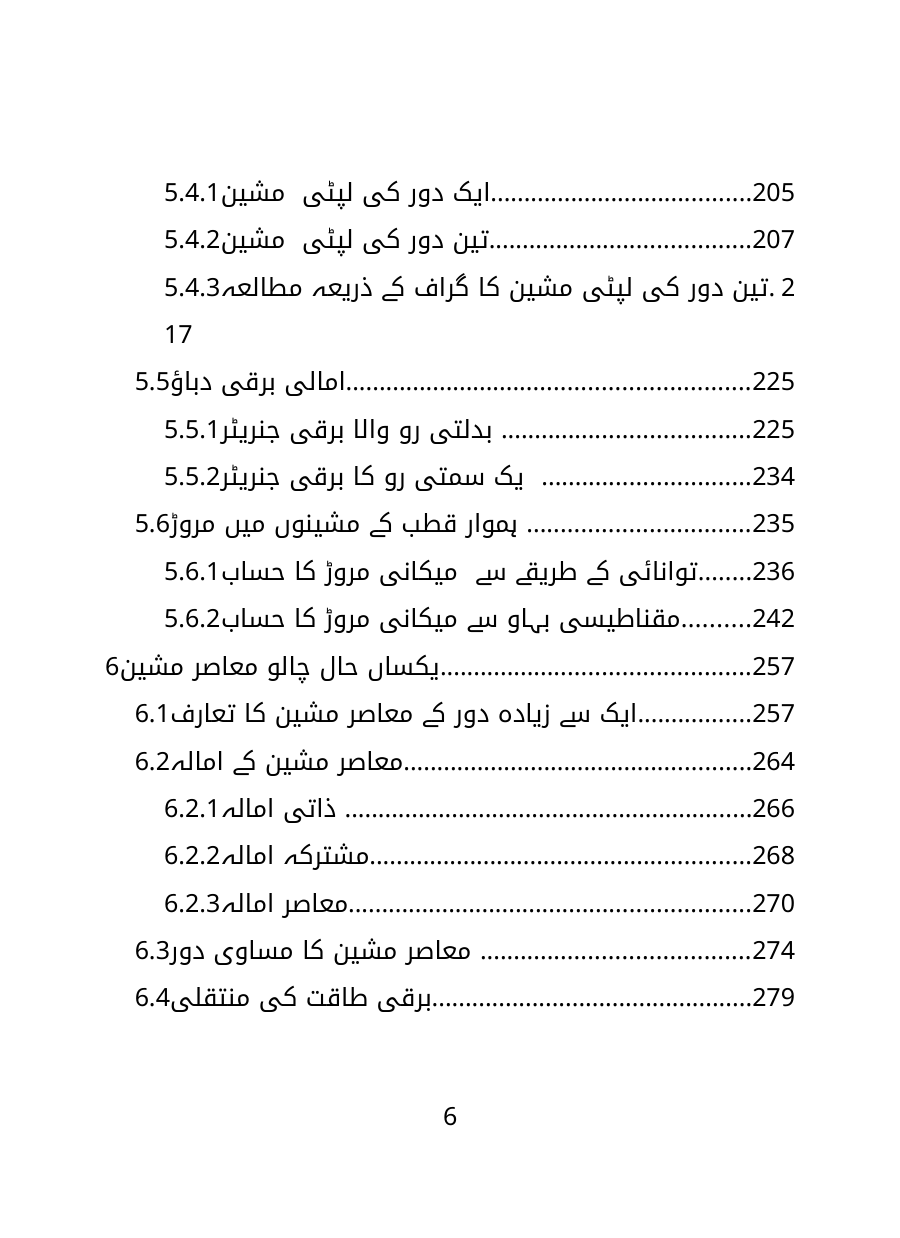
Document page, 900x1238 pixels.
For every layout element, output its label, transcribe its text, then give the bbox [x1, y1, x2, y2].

text 6.2.2مشترکہ امالہ 268 [164, 833, 795, 880]
text 5.6ہموار قطب کے مشینوں میں مروڑ 235 [134, 501, 795, 548]
text 6یکساں حال چالو معاصر مشین 257 [105, 643, 795, 690]
text 5.5.1بدلتی رو والا برقی جنریٹر 225 [164, 406, 795, 453]
text 6.2معاصر مشین کے امالہ 264 [134, 738, 795, 785]
text 5.5امالی برقی دباؤ 225 [134, 359, 795, 406]
text 6.4برقی طاقت کی منتقلی 279 [134, 975, 795, 1022]
text 6.2.1ذاتی امالہ 266 [164, 785, 795, 833]
text 5.4.2تین دور کی لپٹی مشین 207 [164, 216, 795, 264]
text 5.6.2مقناطیسی بہاو سے میکانی مروڑ کا حساب 242 [164, 596, 795, 643]
text 6.3معاصر مشین کا مساوی دور 274 [134, 927, 795, 975]
text 6.1ایک سے زیادہ دور کے معاصر مشین کا تعارف 257 [134, 690, 795, 738]
text 5.6.1توانائی کے طریقے سے میکانی مروڑ کا حساب 236 [164, 548, 795, 596]
text 5.4.1ایک دور کی لپٹی مشین 205 [164, 169, 795, 216]
text 6.2.3معاصر امالہ 270 [164, 880, 795, 927]
text 5.5.2یک سمتی رو کا برقی جنریٹر 234 [164, 453, 795, 501]
text 5.4.3تین دور کی لپٹی مشین کا گراف کے ذریعہ مطالعہ 217 [164, 264, 795, 359]
